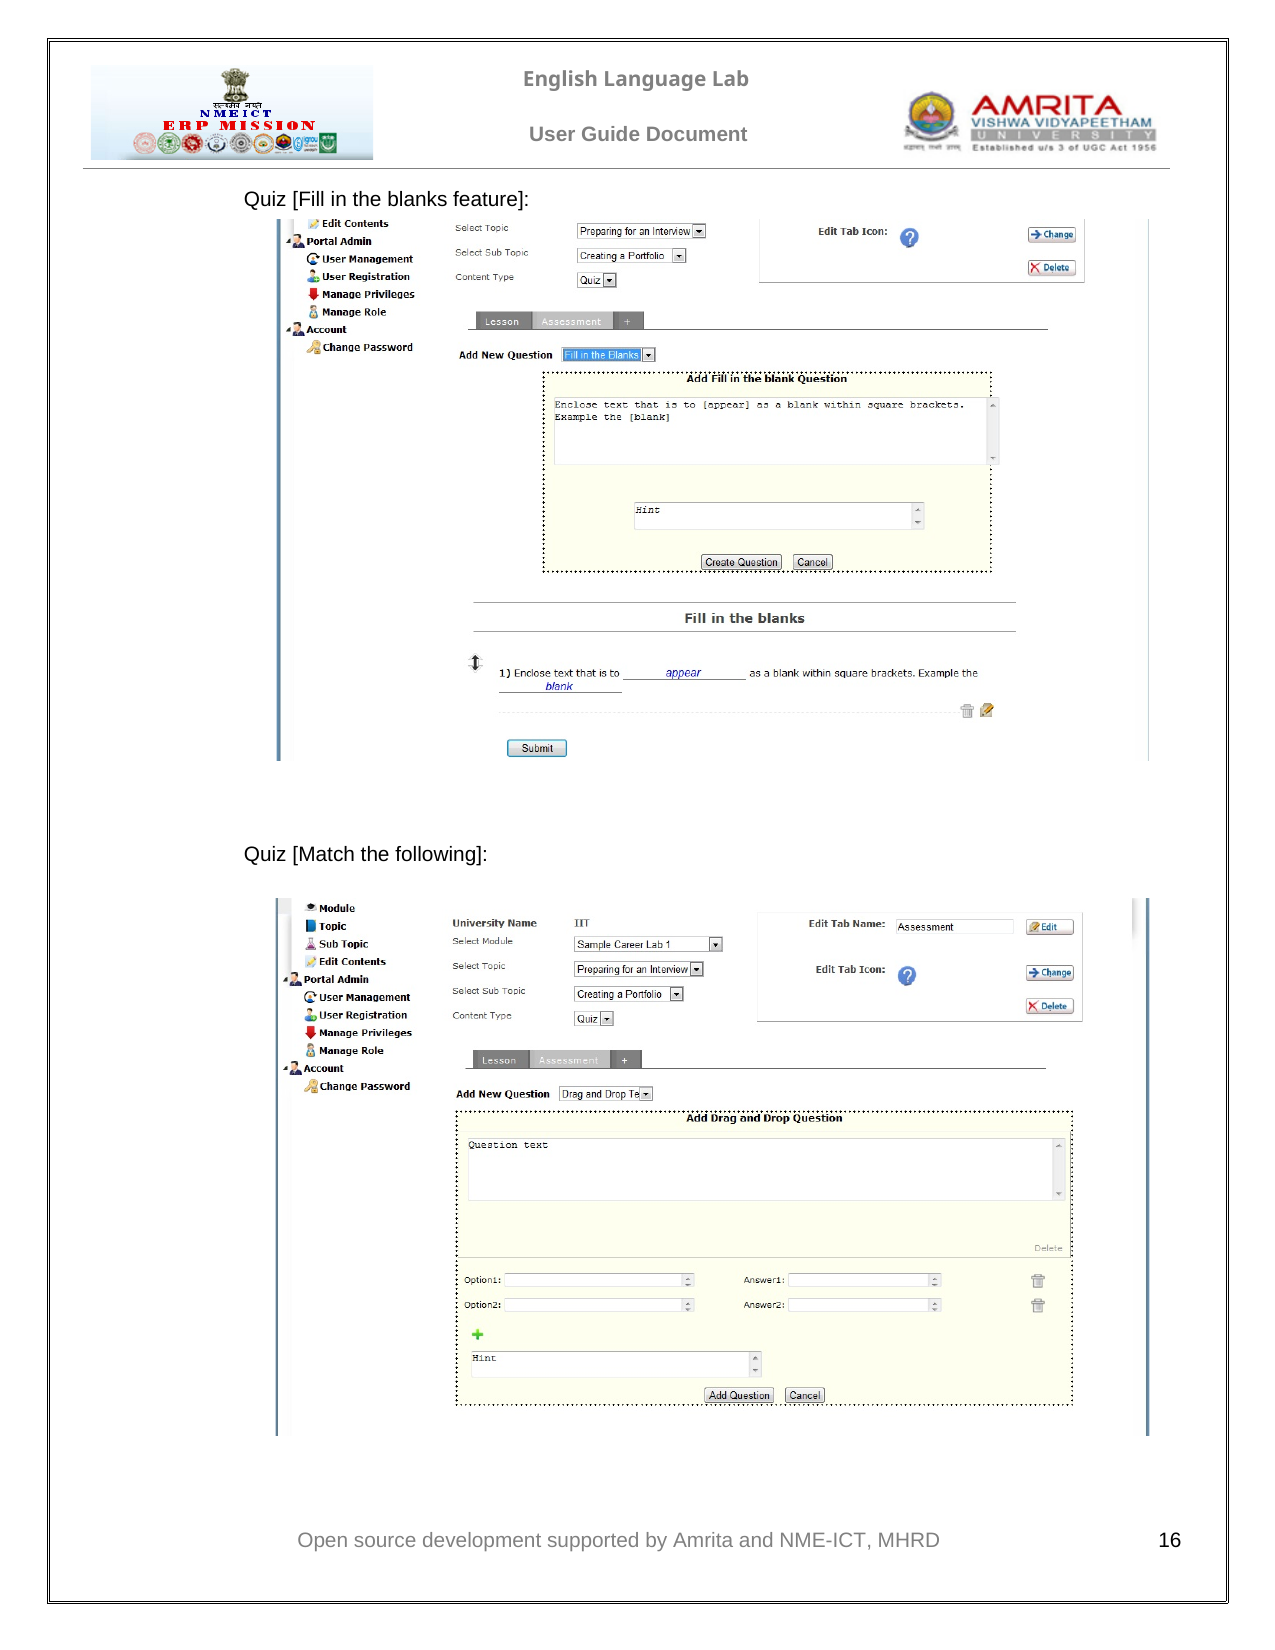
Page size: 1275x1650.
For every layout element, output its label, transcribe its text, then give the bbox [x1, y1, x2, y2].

text Quiz [Fill in the blanks feature]: [244, 187, 1181, 211]
picture [90, 65, 374, 160]
picture [275, 898, 1150, 1436]
picture [897, 87, 1165, 160]
picture [276, 219, 1149, 761]
text Quiz [Match the following]: [244, 842, 1181, 866]
